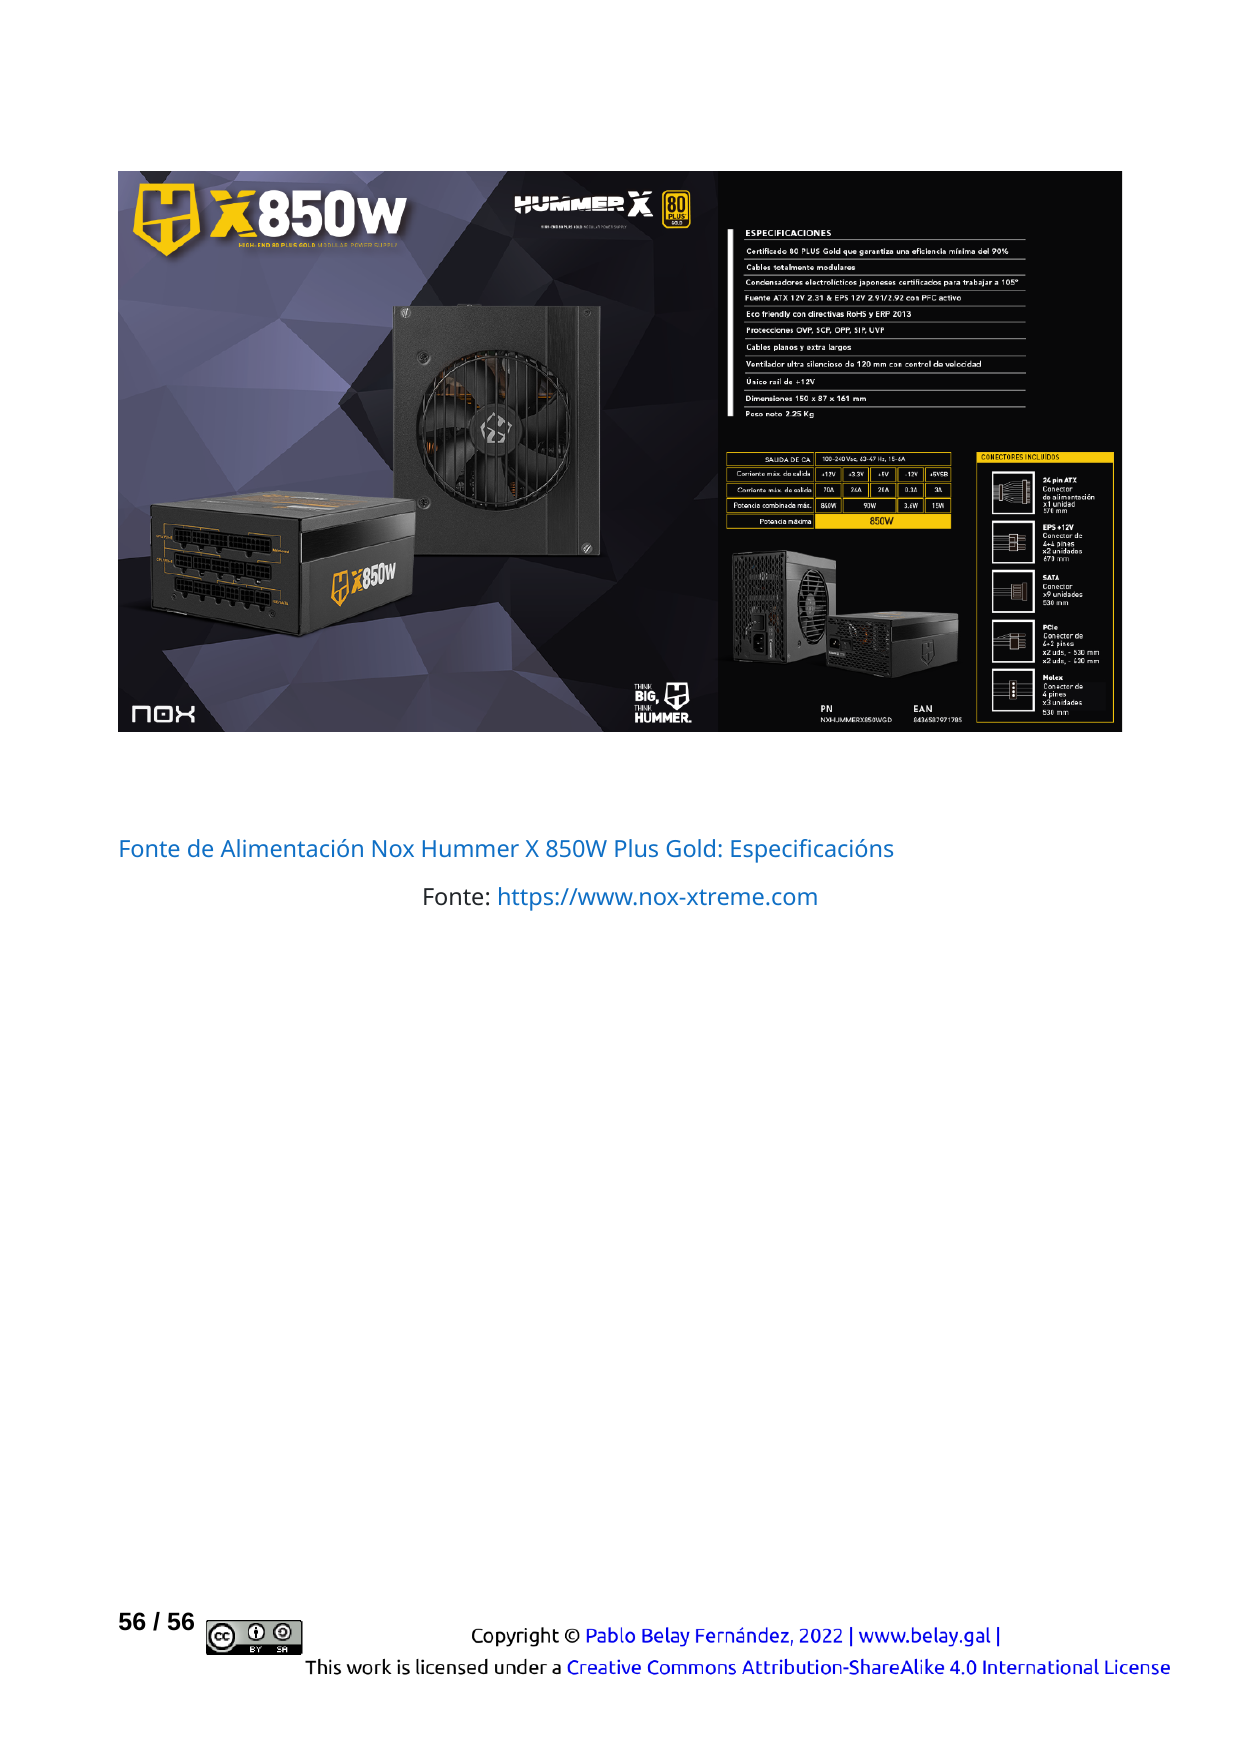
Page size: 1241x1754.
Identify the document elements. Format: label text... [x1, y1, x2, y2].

picture [200, 1604, 1205, 1690]
text Fonte: https://www.nox-xtreme.com [118, 881, 1122, 912]
text Fonte de Alimentación Nox Hummer X 850W Plus Gold: Especificacións [118, 833, 1122, 864]
picture [118, 171, 1123, 732]
